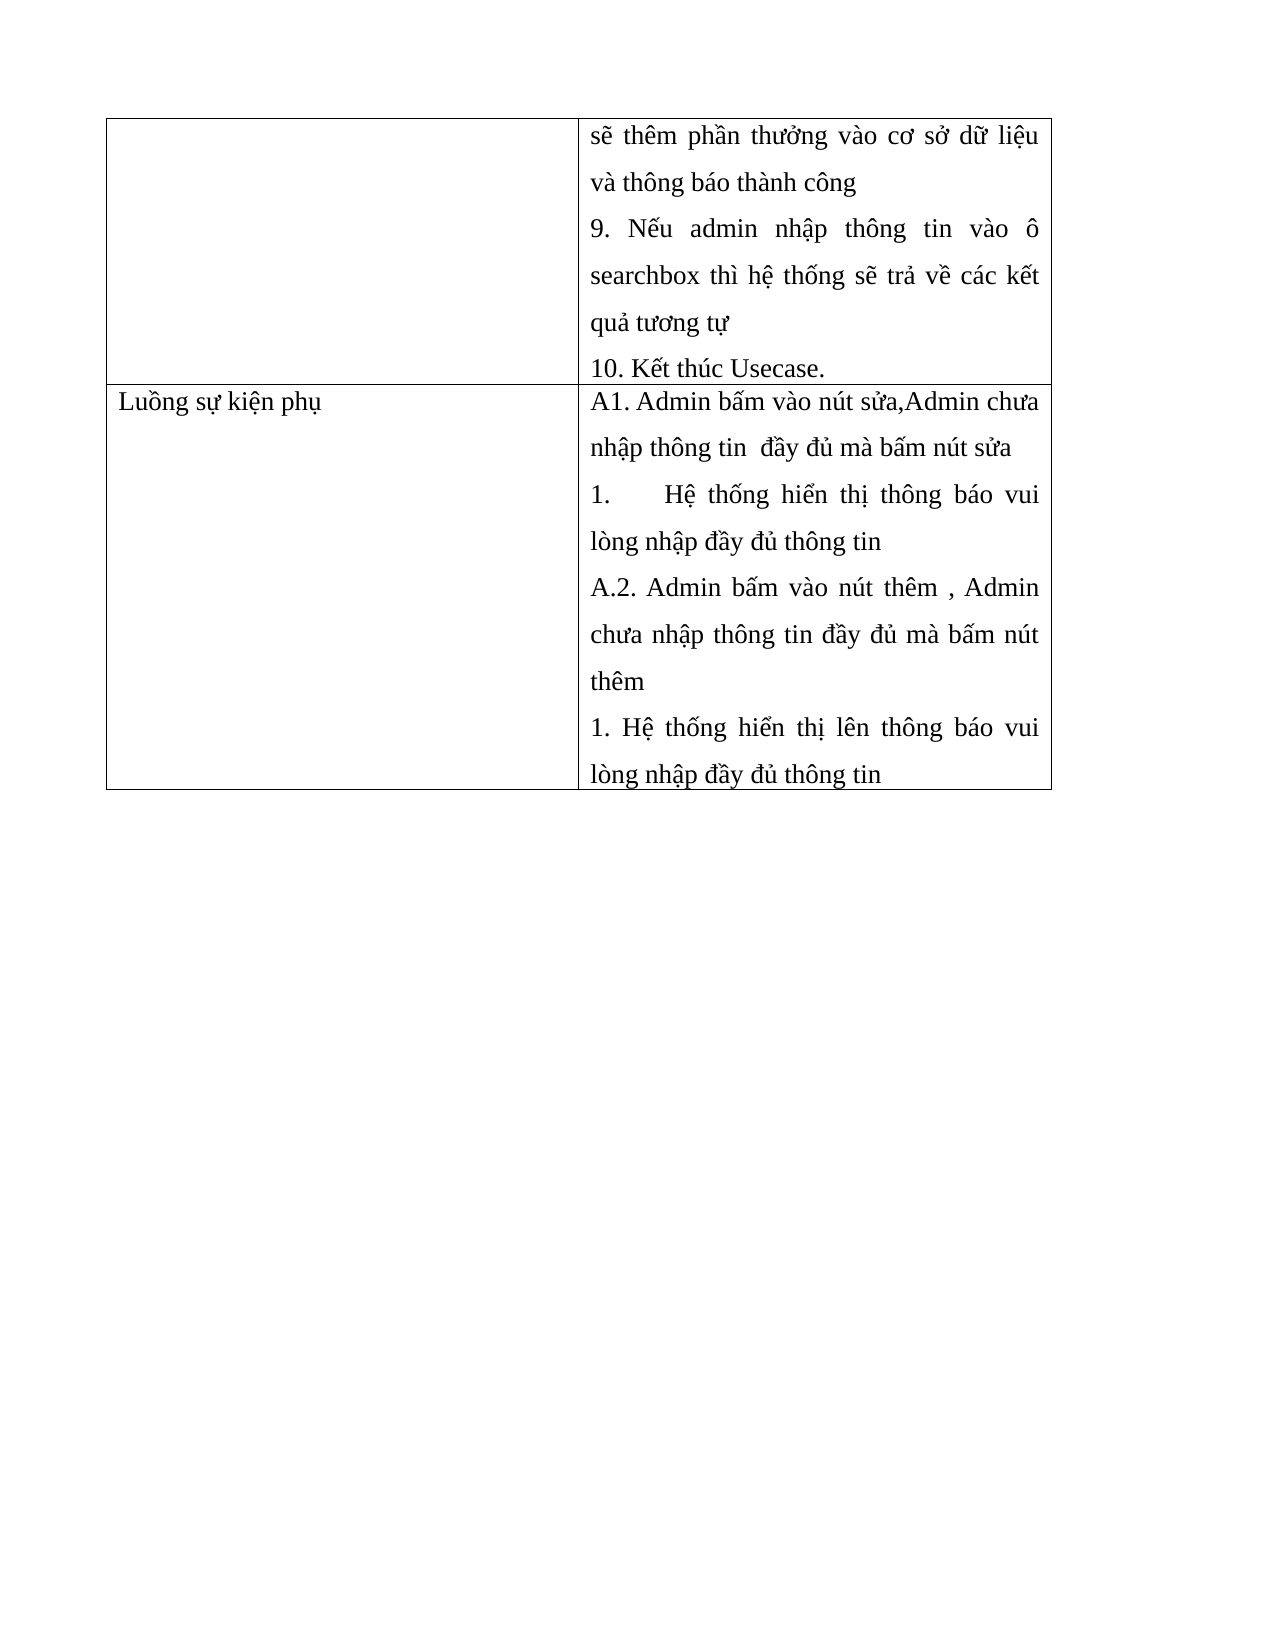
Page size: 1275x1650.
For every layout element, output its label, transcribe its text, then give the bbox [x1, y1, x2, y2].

table_cell sẽ thêm phần thưởng vào cơ sở dữ liệu và thông báo thành công 9. Nếu admin nhập thông tin vào ô searchbox thì hệ thống sẽ trả về các kết quả tương tự 10. Kết thúc Usecase. [579, 119, 1051, 384]
table_cell Luồng sự kiện phụ [107, 385, 578, 789]
table_cell A1. Admin bấm vào nút sửa,Admin chưa nhập thông tin đầy đủ mà bấm nút sửa Hệ thống hiển thị thông báo vui lòng nhập đầy đủ thông tin A.2. Admin bấm vào nút thêm , Admin chưa nhập thông tin đầy đủ mà bấm nút thêm 1. Hệ thống hiển thị lên thông báo vui lòng nhập đầy đủ thông tin [579, 385, 1051, 789]
table_cell [107, 119, 578, 384]
